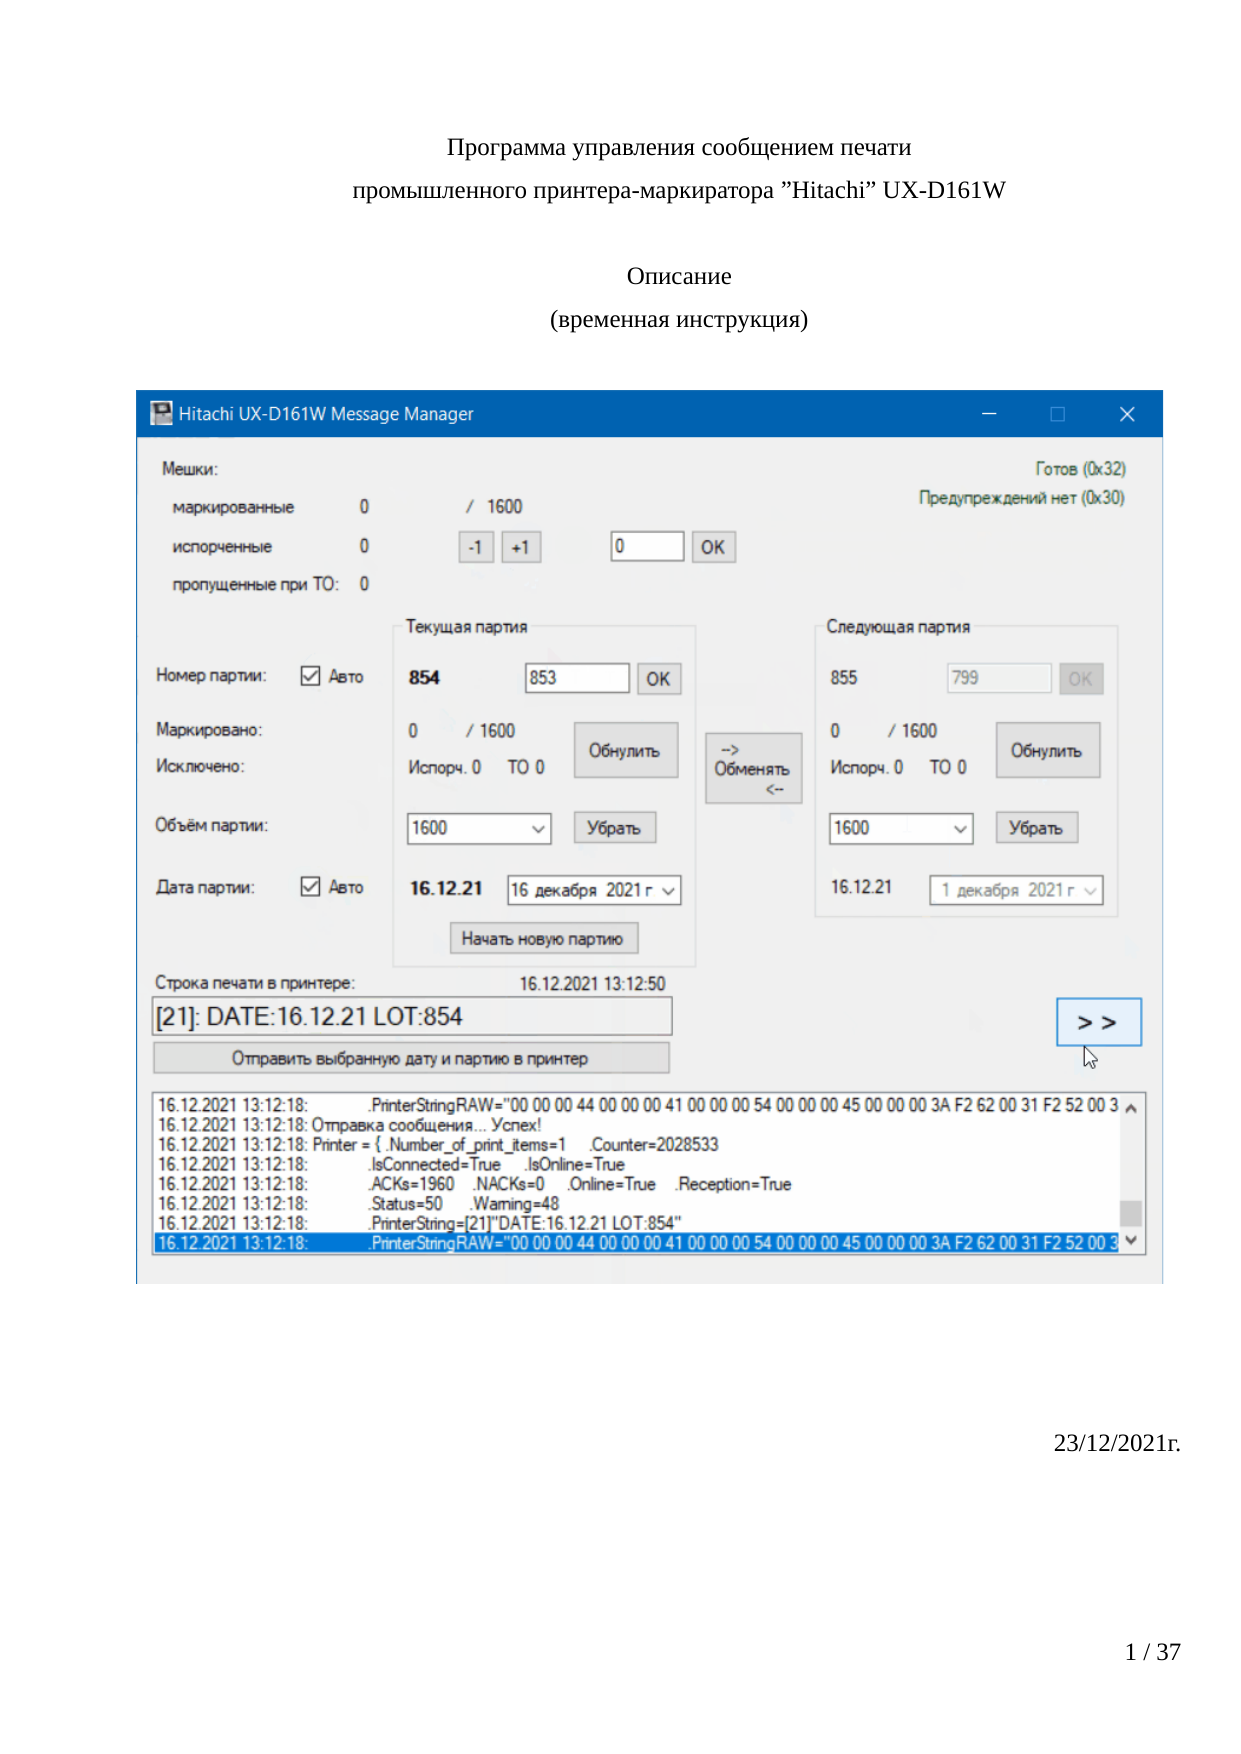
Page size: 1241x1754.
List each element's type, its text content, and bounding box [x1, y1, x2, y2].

text Программа управления сообщением печати [118, 132, 1181, 160]
text Описание [118, 261, 1181, 290]
text 23/12/2021г. [118, 1428, 1181, 1457]
text промышленного принтера-маркиратора ”Hitachi” UX-D161W [118, 175, 1181, 203]
text (временная инструкция) [118, 304, 1181, 333]
